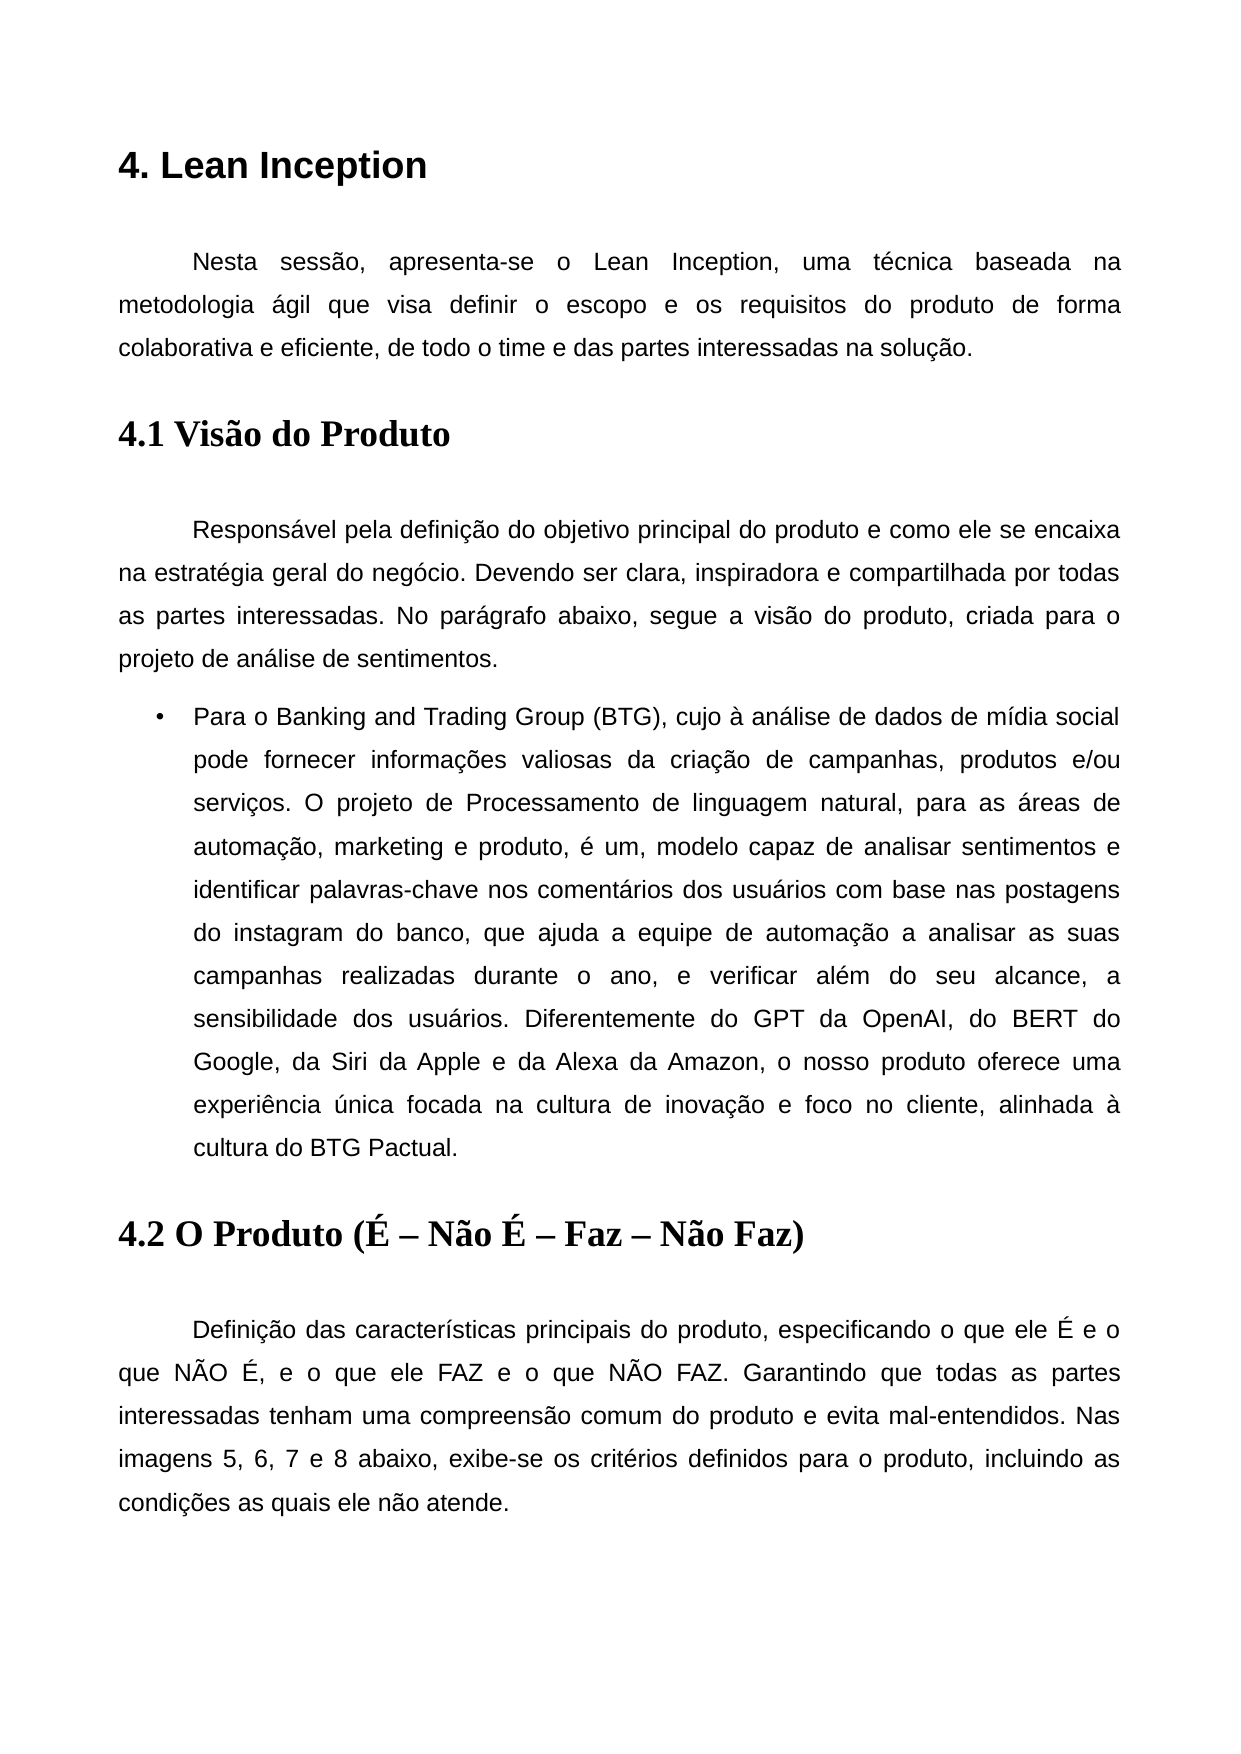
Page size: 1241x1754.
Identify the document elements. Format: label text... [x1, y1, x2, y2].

text Definição das características principais do produto, especificando o que ele É e o que NÃO É, e o que ele FAZ e o que NÃO FAZ. Garantindo que todas as partes interessadas tenham uma compreensão comum do produto e evita mal-entendidos. Nas imagens 5, 6, 7 e 8 abaixo, exibe-se os critérios definidos para o produto, incluindo as condições as quais ele não atende. [118, 1315, 1122, 1516]
subtitle 4.1 Visão do Produto [118, 412, 1122, 455]
text Responsável pela definição do objetivo principal do produto e como ele se encaixa na estratégia geral do negócio. Devendo ser clara, inspiradora e compartilhada por todas as partes interessadas. No parágrafo abaixo, segue a visão do produto, criada para o projeto de análise de sentimentos. [118, 515, 1122, 673]
text Nesta sessão, apresenta-se o Lean Inception, uma técnica baseada na metodologia ágil que visa definir o escopo e os requisitos do produto de forma colaborativa e eficiente, de todo o time e das partes interessadas na solução. [118, 247, 1122, 362]
list Para o Banking and Trading Group (BTG), cujo à análise de dados de mídia social pode fornecer informações valiosas da criação de campanhas, produtos e/ou serviços. O projeto de Processamento de linguagem natural, para as áreas de automação, marketing e produto, é um, modelo capaz de analisar sentimentos e identificar palavras-chave nos comentários dos usuários com base nas postagens do instagram do banco, que ajuda a equipe de automação a analisar as suas campanhas realizadas durante o ano, e verificar além do seu alcance, a sensibilidade dos usuários. Diferentemente do GPT da OpenAI, do BERT do Google, da Siri da Apple e da Alexa da Amazon, o nosso produto oferece uma experiência única focada na cultura de inovação e foco no cliente, alinhada à cultura do BTG Pactual. [156, 702, 1122, 1162]
subtitle 4.2 O Produto (É – Não É – Faz – Não Faz) [118, 1212, 1122, 1255]
subtitle 4. Lean Inception [118, 143, 1122, 187]
